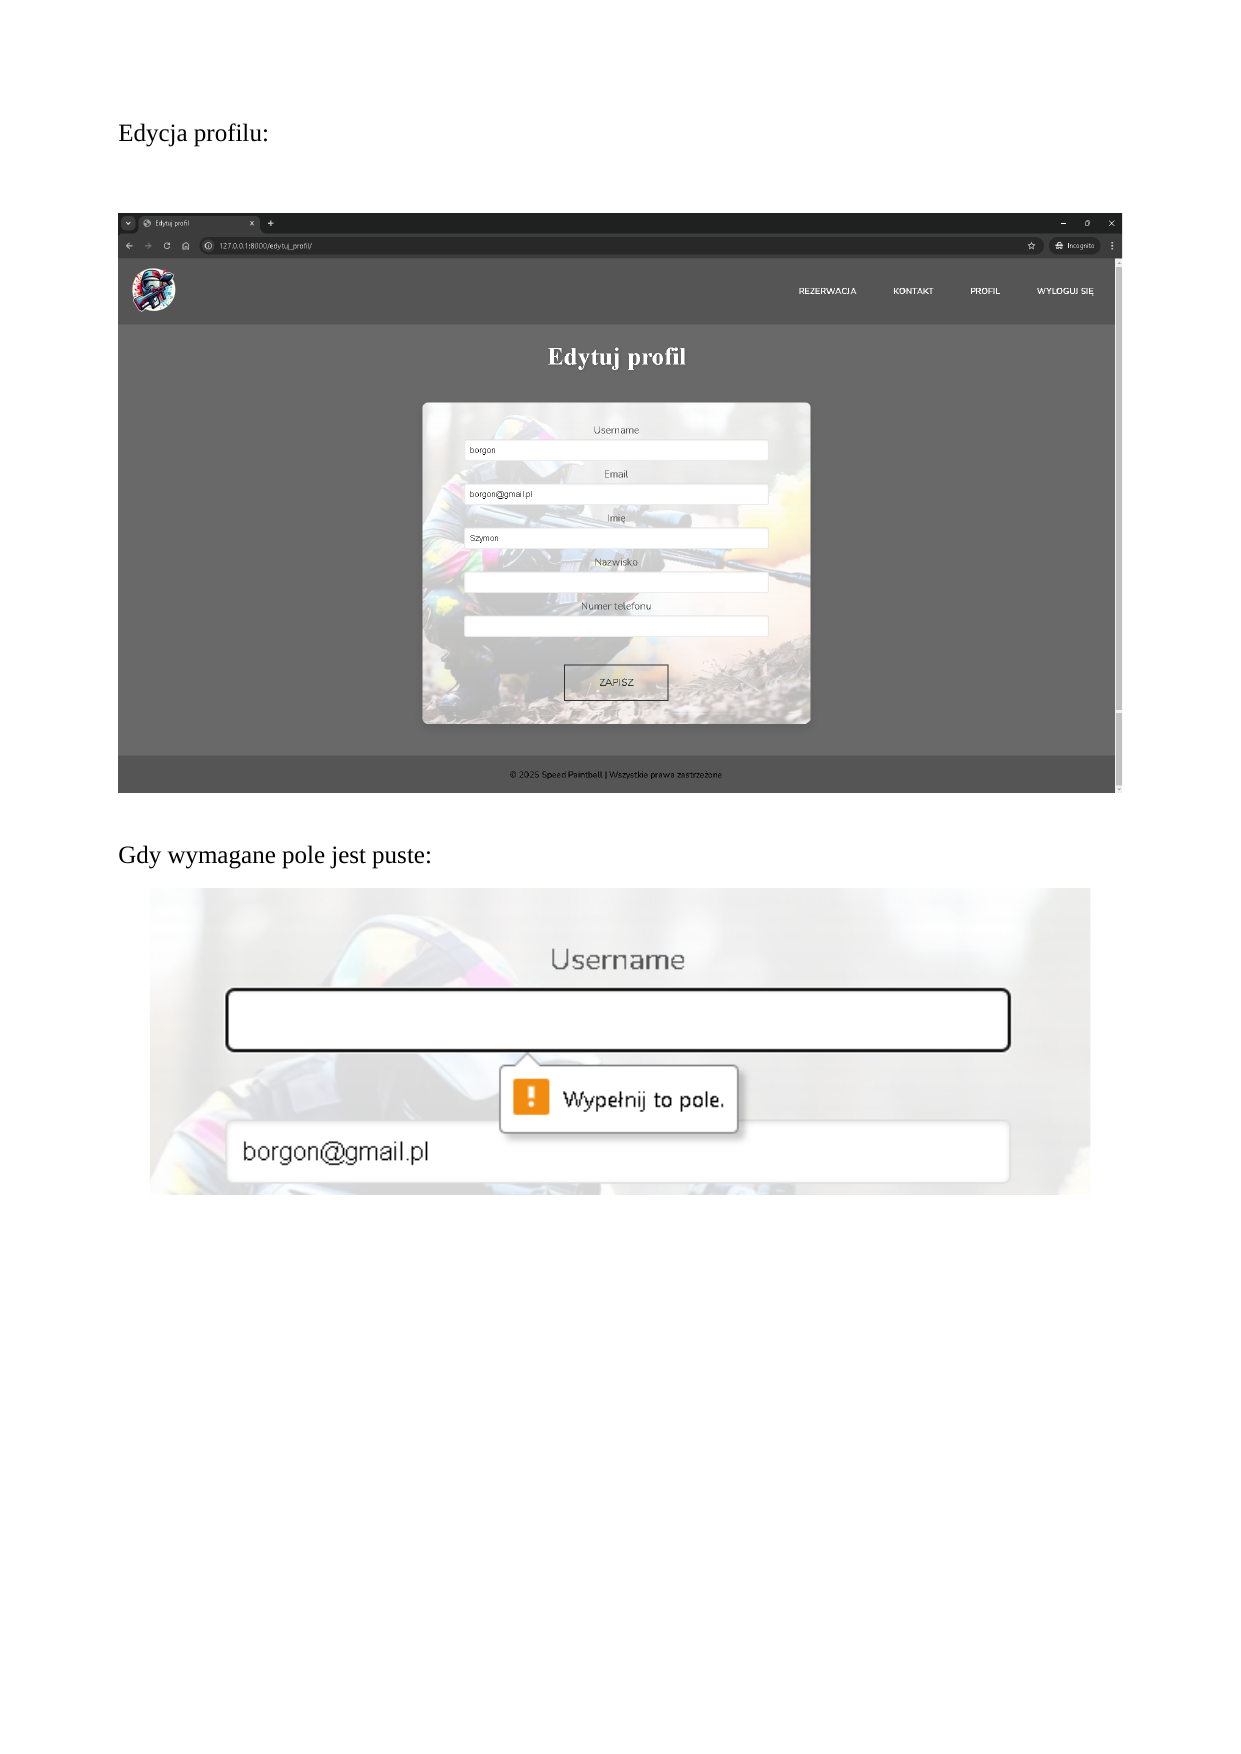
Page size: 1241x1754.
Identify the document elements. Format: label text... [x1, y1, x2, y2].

text Edycja profilu: [118, 118, 1122, 147]
picture [118, 213, 1123, 793]
picture [149, 888, 1091, 1195]
text Gdy wymagane pole jest puste: [118, 841, 1122, 869]
